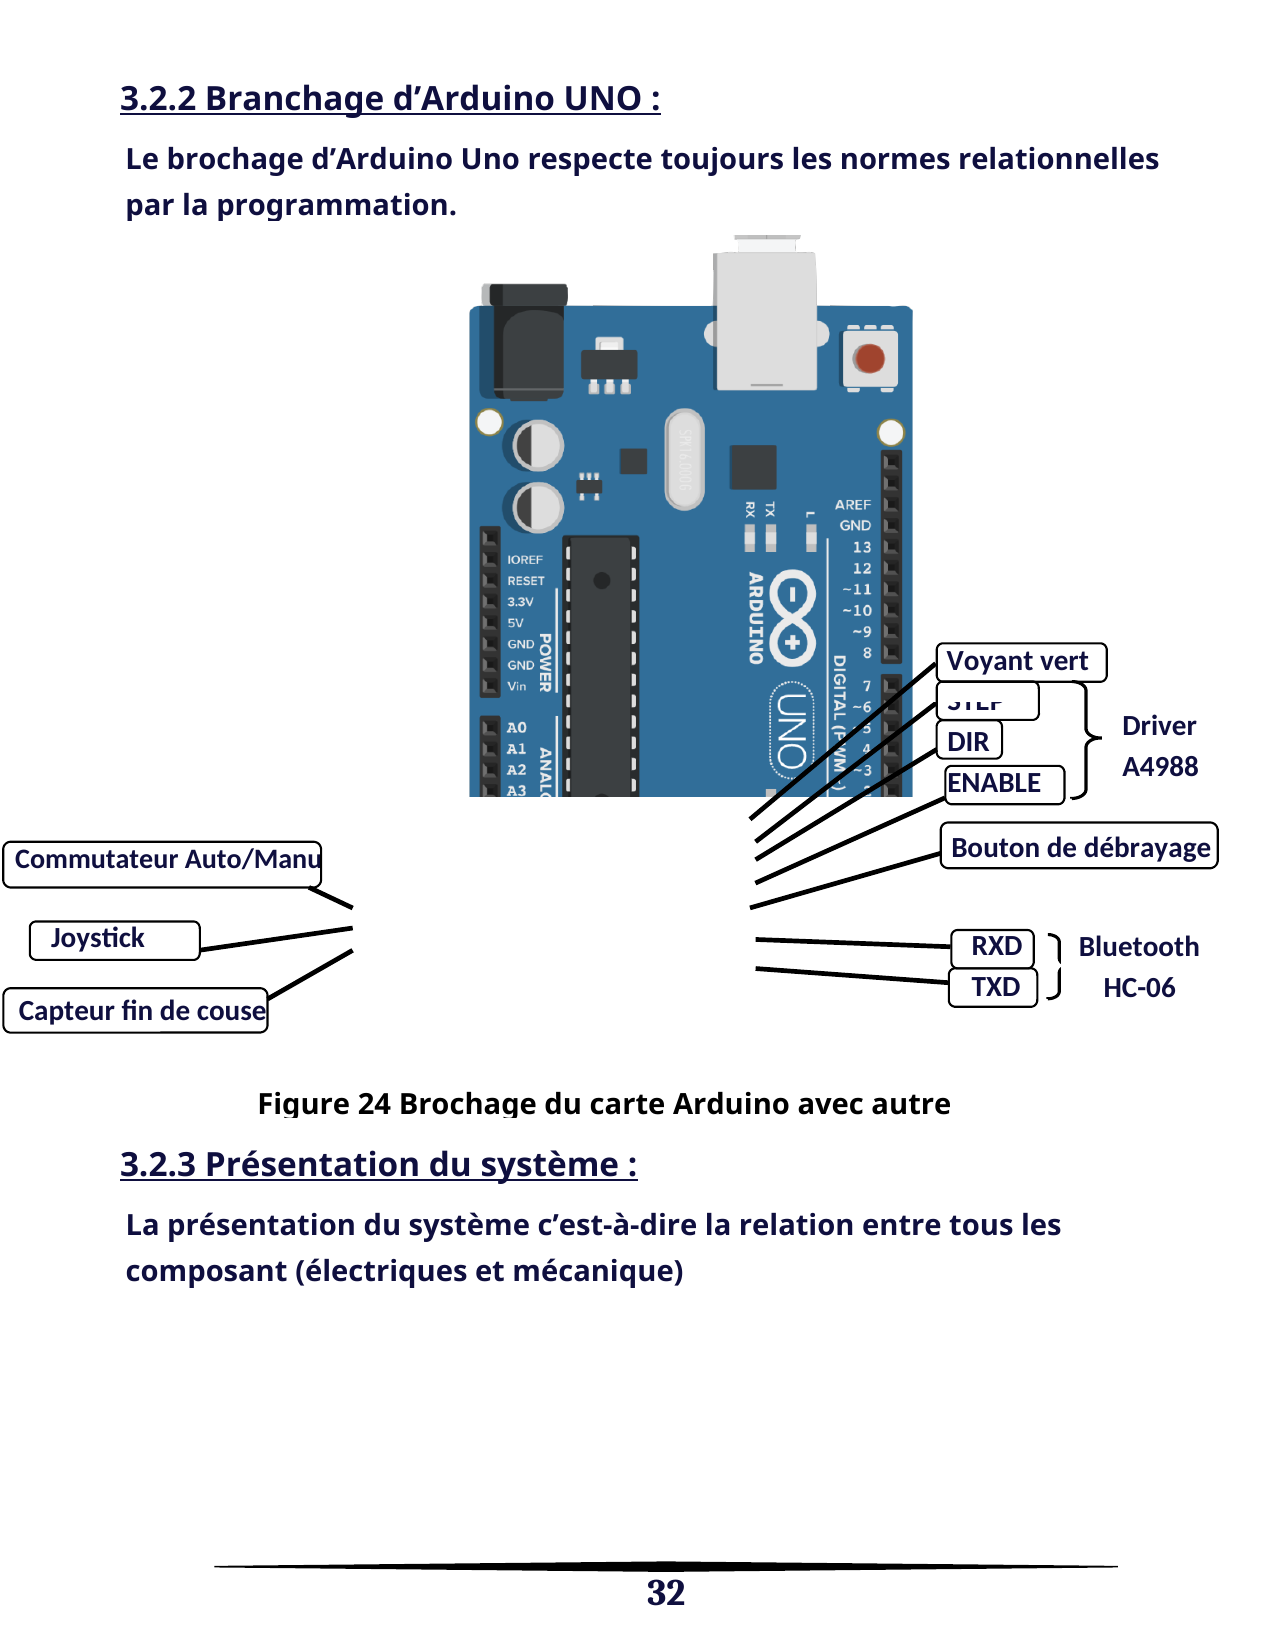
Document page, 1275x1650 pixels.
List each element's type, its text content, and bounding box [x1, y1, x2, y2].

text 3.2.2 Branchage d’Arduino UNO : [120, 74, 720, 120]
text [1036, 968, 1061, 1003]
text [1218, 968, 1237, 1003]
text Bluetooth HC-06 [1076, 928, 1203, 1004]
text 3.2.3 Présentation du système : [120, 1141, 720, 1186]
text La présentation du système c’est-à-dire la relation entre tous les composant (électriques et mécanique) [125, 1204, 1196, 1290]
text ENABLE [947, 767, 1063, 800]
text [1104, 642, 1250, 678]
text Commutateur Auto/Manu [318, 841, 344, 876]
text Driver A4988 [1122, 707, 1217, 783]
text ENABLE [1060, 764, 1084, 800]
text Le brochage d’Arduino Uno respecte toujours les normes relationnelles par la programmation. [125, 138, 1179, 220]
text [1088, 723, 1107, 759]
text TXD [971, 970, 1036, 1003]
text STEP [947, 702, 1037, 718]
text Bouton de débrayage [951, 829, 1216, 864]
text Voyant vert [946, 645, 1105, 678]
text Joystick [51, 923, 164, 954]
text [1001, 723, 1090, 759]
text STEP [1039, 702, 1084, 718]
text RXD [971, 927, 1061, 962]
text [269, 992, 293, 1027]
text Figure 24 Brochage du carte Arduino avec autre circuits. [257, 1083, 1021, 1118]
text Commutateur Auto/Manu [15, 843, 320, 876]
text ENABLE [1079, 764, 1201, 800]
text [1218, 927, 1237, 962]
text Capteur fin de couse [18, 992, 266, 1027]
text DIR [947, 723, 1001, 757]
text STEP [1088, 702, 1107, 718]
